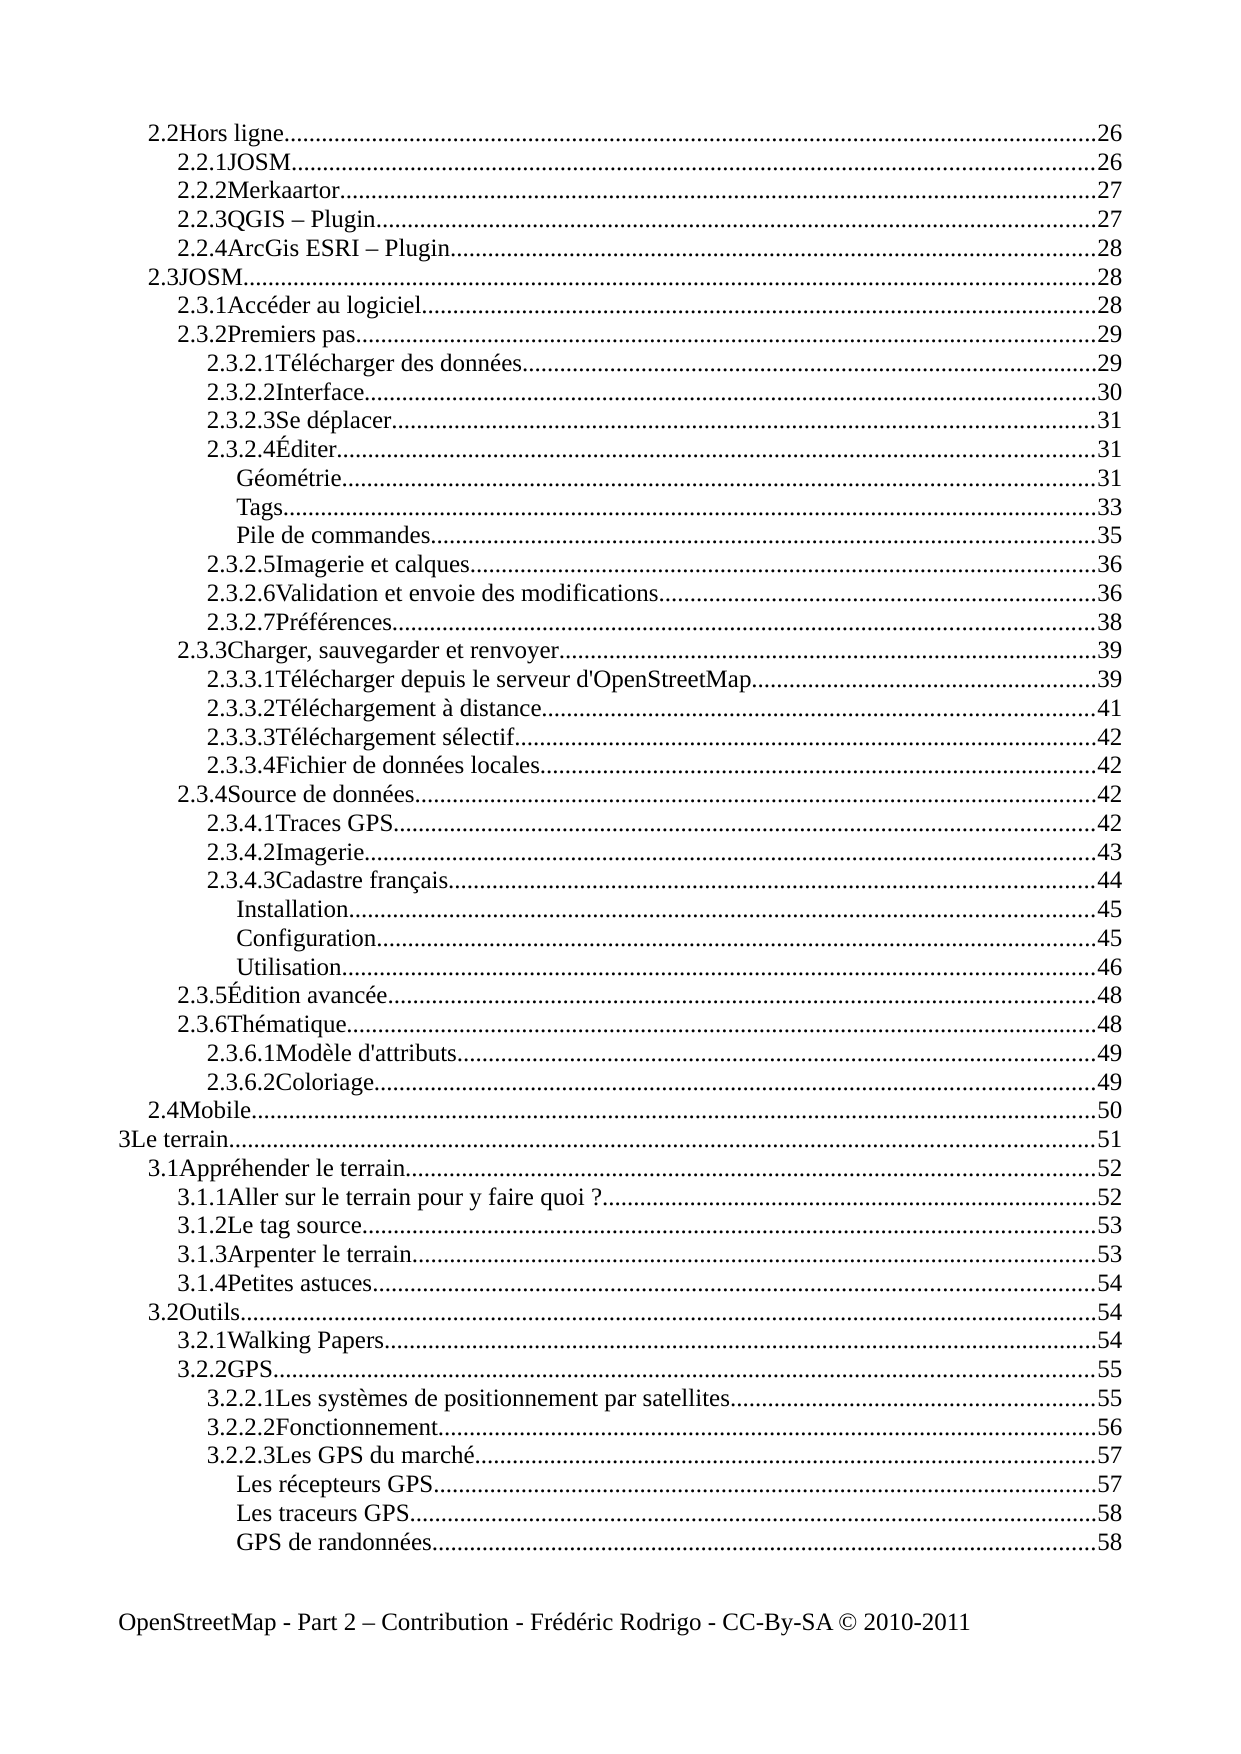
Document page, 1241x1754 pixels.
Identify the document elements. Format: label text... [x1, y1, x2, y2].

text Installation 45 [236, 894, 1122, 923]
text 2.3.4Source de données 42 [177, 779, 1122, 808]
text 2.3.2.6Validation et envoie des modifications 36 [207, 578, 1122, 607]
text 2.3.2.1Télécharger des données 29 [207, 348, 1122, 377]
text 3.2.2GPS 55 [177, 1354, 1122, 1383]
text 3.1.1Aller sur le terrain pour y faire quoi ? 52 [177, 1182, 1122, 1211]
text 2.2.1JOSM 26 [177, 147, 1122, 176]
text 2.3.6Thématique 48 [177, 1009, 1122, 1038]
text Pile de commandes 35 [236, 521, 1122, 549]
text 3.2.2.3Les GPS du marché 57 [207, 1441, 1122, 1469]
text 3.1.4Petites astuces 54 [177, 1268, 1122, 1297]
text 2.2.2Merkaartor 27 [177, 176, 1122, 204]
text 2.3.3.4Fichier de données locales 42 [207, 751, 1122, 779]
text Les récepteurs GPS 57 [236, 1469, 1122, 1498]
text Configuration 45 [236, 923, 1122, 952]
text 2.3.6.1Modèle d'attributs 49 [207, 1038, 1122, 1067]
text 2.3.2.4Éditer 31 [207, 434, 1122, 463]
text 2.3.5Édition avancée 48 [177, 981, 1122, 1009]
text Utilisation 46 [236, 952, 1122, 981]
text 2.3.3Charger, sauvegarder et renvoyer 39 [177, 636, 1122, 664]
text 2.3.3.3Téléchargement sélectif 42 [207, 722, 1122, 751]
text 2.3JOSM 28 [148, 262, 1122, 291]
text 2.3.4.3Cadastre français 44 [207, 866, 1122, 894]
text Géométrie 31 [236, 463, 1122, 492]
text 3.2.2.2Fonctionnement 56 [207, 1412, 1122, 1441]
text 2.3.4.1Traces GPS 42 [207, 808, 1122, 837]
text 2.3.2.2Interface 30 [207, 377, 1122, 406]
text 2.3.6.2Coloriage 49 [207, 1067, 1122, 1096]
text 2.2.3QGIS – Plugin 27 [177, 204, 1122, 233]
text 3.2.2.1Les systèmes de positionnement par satellites 55 [207, 1383, 1122, 1412]
text 3.2Outils 54 [148, 1297, 1122, 1326]
text 2.3.1Accéder au logiciel 28 [177, 291, 1122, 319]
text Tags 33 [236, 492, 1122, 521]
text 2.4Mobile 50 [148, 1096, 1122, 1124]
text 2.3.2.5Imagerie et calques 36 [207, 549, 1122, 578]
text 2.3.3.1Télécharger depuis le serveur d'OpenStreetMap 39 [207, 664, 1122, 693]
text 2.3.2Premiers pas 29 [177, 319, 1122, 348]
text 2.2Hors ligne 26 [148, 118, 1122, 147]
text 2.3.2.3Se déplacer 31 [207, 406, 1122, 434]
text 2.3.3.2Téléchargement à distance 41 [207, 693, 1122, 722]
text GPS de randonnées 58 [236, 1527, 1122, 1556]
text 2.2.4ArcGis ESRI – Plugin 28 [177, 233, 1122, 262]
text 2.3.4.2Imagerie 43 [207, 837, 1122, 866]
text 2.3.2.7Préférences 38 [207, 607, 1122, 636]
text 3.1.3Arpenter le terrain 53 [177, 1239, 1122, 1268]
text 3Le terrain 51 [118, 1124, 1122, 1153]
text 3.1.2Le tag source 53 [177, 1211, 1122, 1239]
text Les traceurs GPS 58 [236, 1498, 1122, 1527]
text 3.2.1Walking Papers 54 [177, 1326, 1122, 1354]
text 3.1Appréhender le terrain 52 [148, 1153, 1122, 1182]
